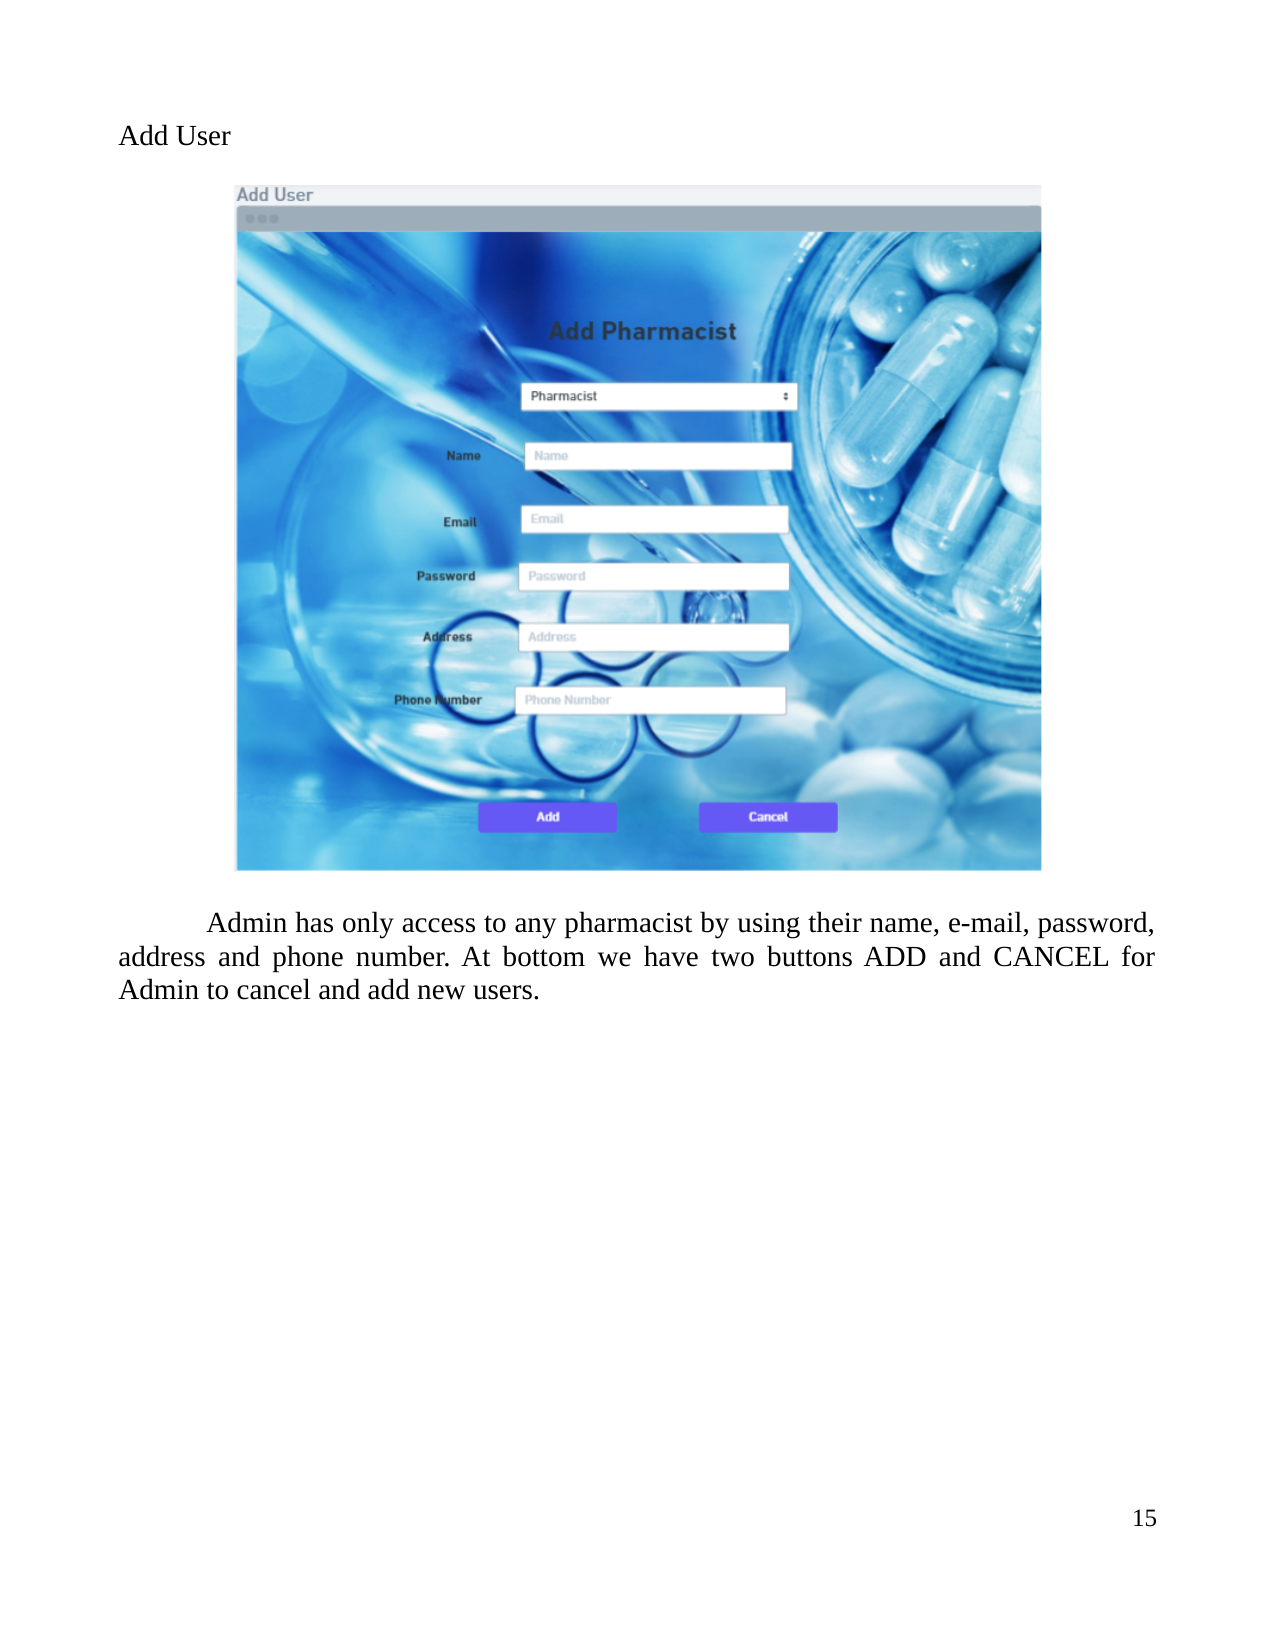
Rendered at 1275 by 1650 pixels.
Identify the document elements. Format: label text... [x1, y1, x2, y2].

picture [233, 185, 1042, 872]
text Add User [118, 118, 1157, 152]
text Admin has only access to any pharmacist by using their name, e-mail, password, address and phone number. At bottom we have two buttons ADD and CANCEL for Admin to cancel and add new users. [118, 905, 1157, 1006]
